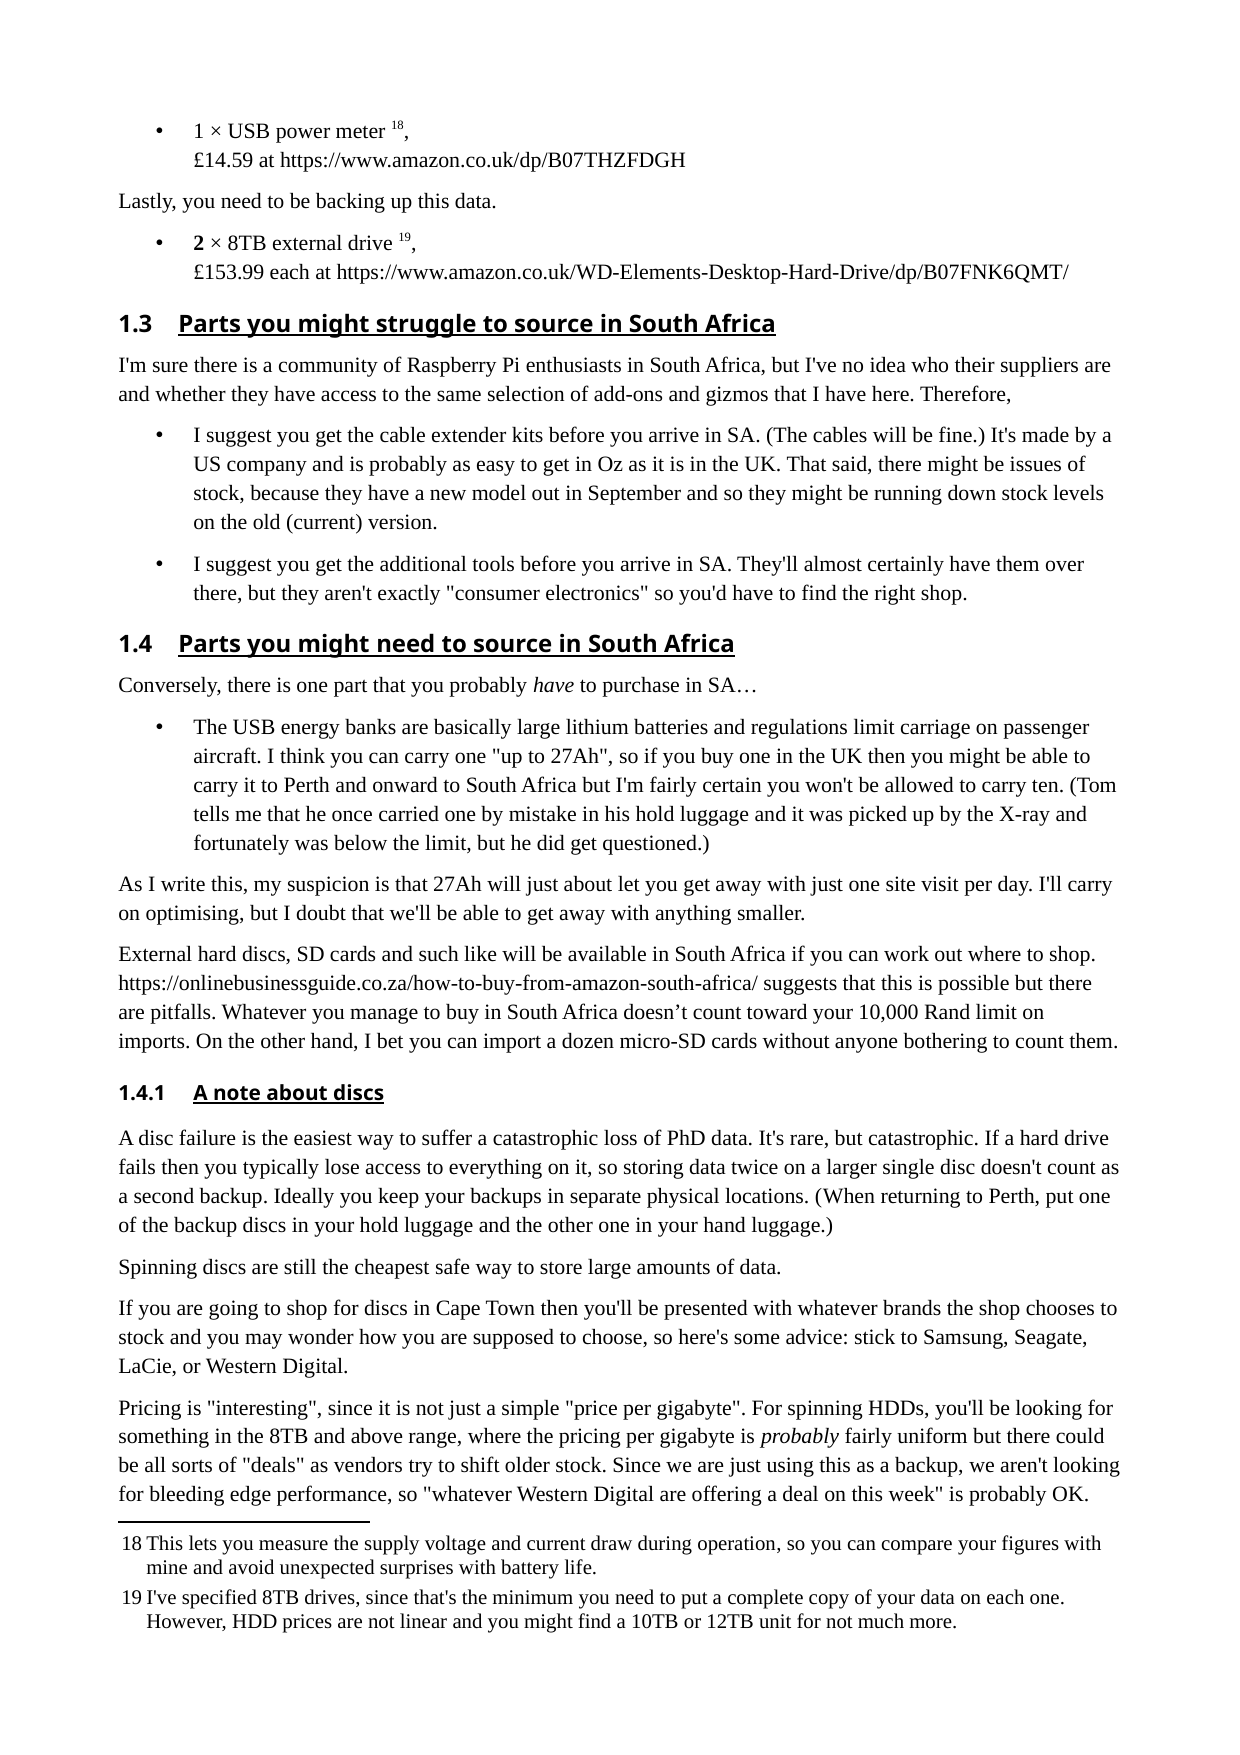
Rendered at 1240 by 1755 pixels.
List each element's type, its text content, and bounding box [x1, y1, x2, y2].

text External hard discs, SD cards and such like will be available in South Africa if you can work out where to shop. https://onlinebusinessguide.co.za/how-to-buy-from-amazon-south-africa/ suggests that this is possible but there are pitfalls. Whatever you manage to buy in South Africa doesn’t count toward your 10,000 Rand limit on imports. On the other hand, I bet you can import a dozen micro-SD cards without anyone bothering to count them. [118, 941, 1121, 1053]
list I suggest you get the cable extender kits before you arrive in SA. (The cables will be fine.) It's made by a US company and is probably as easy to get in Oz as it is in the UK. That said, there might be issues of stock, because they have a new model out in September and so they might be running down stock levels on the old (current) version. [156, 422, 1121, 534]
text Spinning discs are still the cheapest safe way to store large amounts of data. [118, 1254, 1121, 1279]
subtitle Parts you might struggle to source in South Africa [118, 307, 1121, 339]
text Pricing is "interesting", since it is not just a simple "price per gigabyte". For spinning HDDs, you'll be looking for something in the 8TB and above range, where the pricing per gigabyte is probably fairly uniform but there could be all sorts of "deals" as vendors try to shift older stock. Since we are just using this as a backup, we aren't looking for bleeding edge performance, so "whatever Western Digital are offering a deal on this week" is probably OK. [118, 1394, 1121, 1507]
list This lets you measure the supply voltage and current draw during operation, so you can compare your figures with mine and avoid unexpected surprises with battery life. [118, 1528, 1121, 1582]
list I've specified 8TB drives, since that's the minimum you need to put a complete copy of your data on each one. However, HDD prices are not linear and you might find a 10TB or 12TB unit for not much more. [118, 1582, 1121, 1636]
text If you are going to shop for discs in Cape Town then you'll be presented with whatever brands the shop chooses to stock and you may wonder how you are supposed to choose, so here's some advice: stick to Samsung, Seagate, LaCie, or Western Digital. [118, 1295, 1121, 1378]
text I'm sure there is a community of Raspberry Pi enthusiasts in South Africa, but I've no idea who their suppliers are and whether they have access to the same selection of add-ons and gizmos that I have here. Therefore, [118, 352, 1121, 406]
text Lastly, you need to be backing up this data. [118, 188, 1121, 214]
text As I write this, my suspicion is that 27Ah will just about let you get away with just one site visit per day. I'll carry on optimising, but I doubt that we'll be able to get away with anything smaller. [118, 871, 1121, 925]
list 2 × 8TB external drive , £153.99 each at https://www.amazon.co.uk/WD-Elements-Desktop-Hard-Drive/dp/B07FNK6QMT/ [156, 230, 1121, 284]
list I suggest you get the additional tools before you arrive in SA. They'll almost certainly have them over there, but they aren't exactly "consumer electronics" so you'd have to find the right shop. [156, 551, 1121, 605]
subtitle Parts you might need to source in South Africa [118, 627, 1121, 660]
list 1 × USB power meter , £14.59 at https://www.amazon.co.uk/dp/B07THZFDGH [156, 118, 1121, 172]
text Conversely, there is one part that you probably have to purchase in SA… [118, 672, 1121, 697]
list The USB energy banks are basically large lithium batteries and regulations limit carriage on passenger aircraft. I think you can carry one "up to 27Ah", so if you buy one in the UK then you might be able to carry it to Perth and onward to South Africa but I'm fairly certain you won't be allowed to carry ten. (Tom tells me that he once carried one by mistake in his hold luggage and it was picked up by the X-ray and fortunately was below the limit, but he did get questioned.) [156, 714, 1121, 855]
subtitle A note about discs [118, 1078, 1121, 1107]
text A disc failure is the easiest way to suffer a catastrophic loss of PhD data. It's rare, but catastrophic. If a hard drive fails then you typically lose access to everything on it, so storing data twice on a larger single disc doesn't count as a second backup. Ideally you keep your backups in separate physical locations. (When returning to Perth, put one of the backup discs in your hold luggage and the other one in your hand luggage.) [118, 1125, 1121, 1237]
